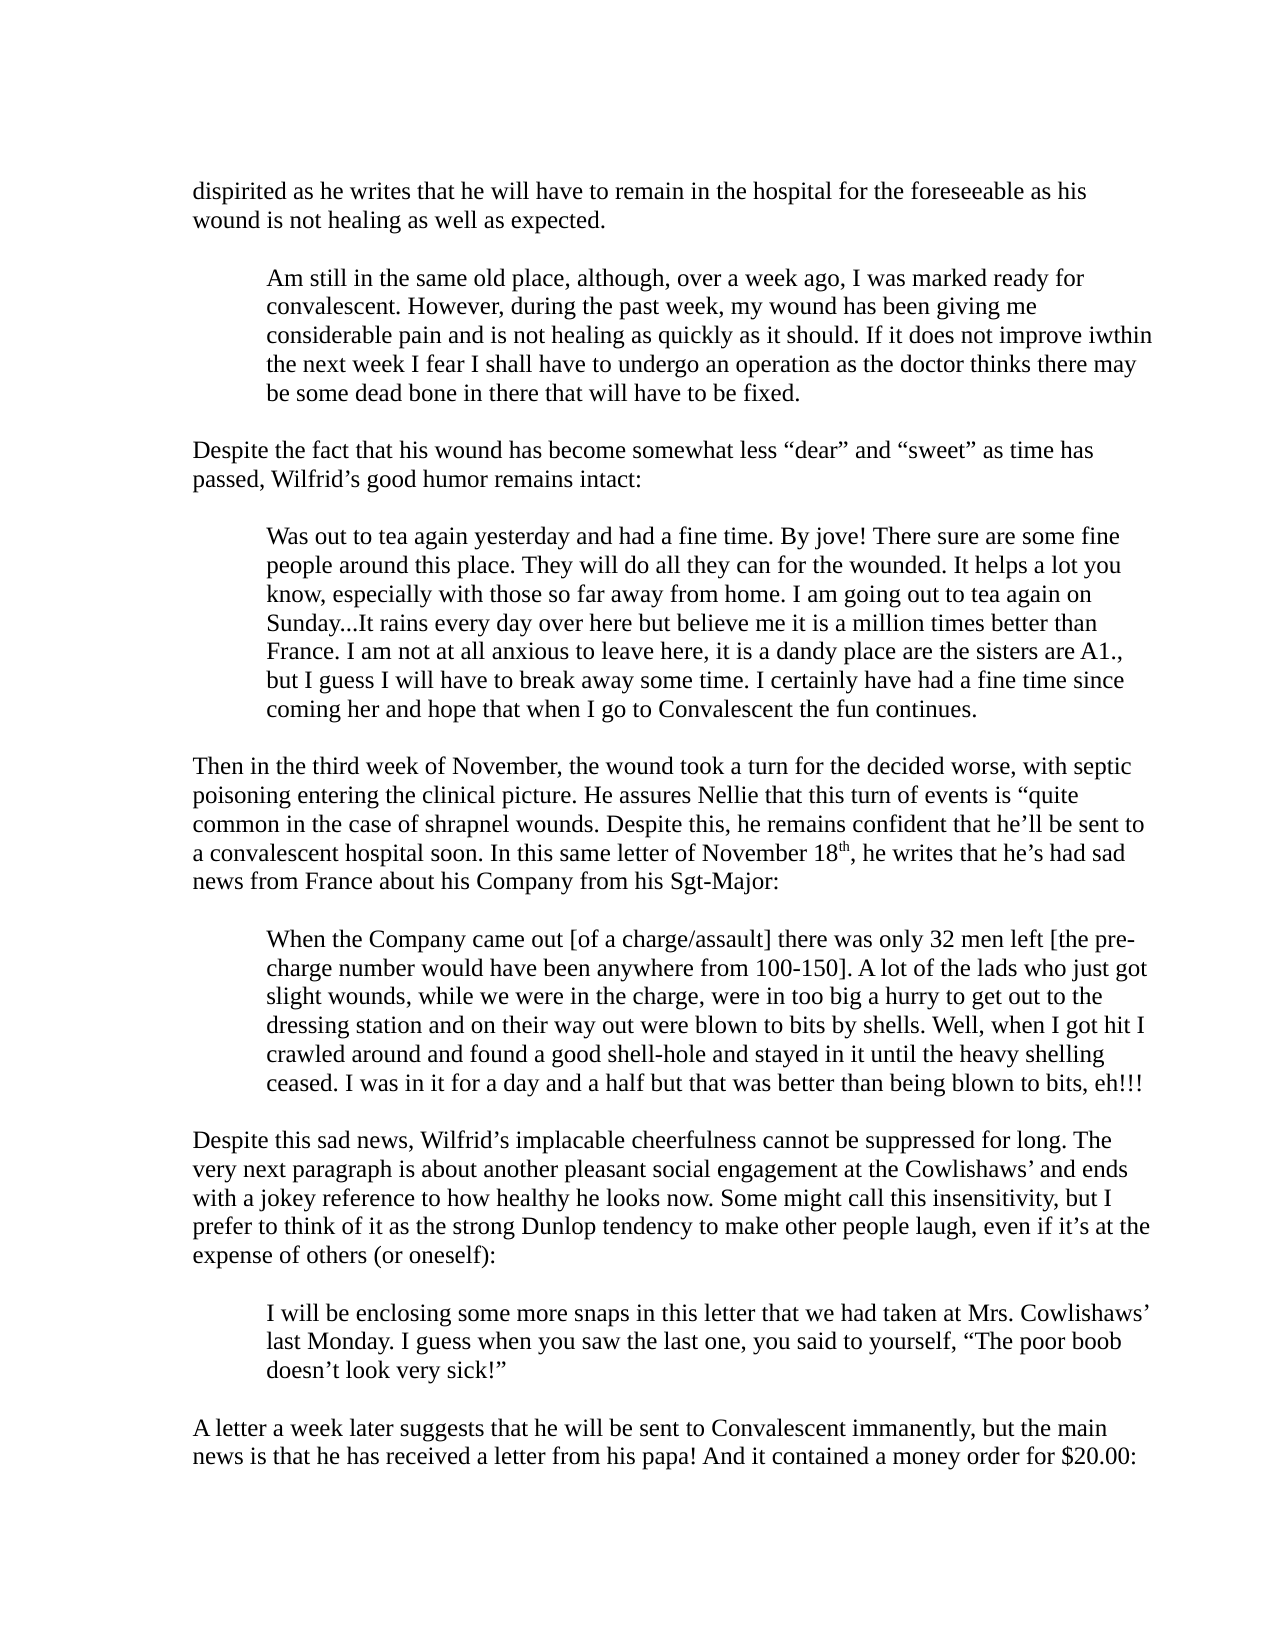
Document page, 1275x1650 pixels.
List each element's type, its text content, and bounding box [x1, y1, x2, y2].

text When the Company came out [of a charge/assault] there was only 32 men left [the pre-charge number would have been anywhere from 100-150]. A lot of the lads who just got slight wounds, while we were in the charge, were in too big a hurry to get out to the dressing station and on their way out were blown to bits by shells. Well, when I got hit I crawled around and found a good shell-hole and stayed in it until the heavy shelling ceased. I was in it for a day and a half but that was better than being blown to bits, eh!!! [266, 924, 1158, 1096]
text A letter a week later suggests that he will be sent to Convalescent immanently, but the main news is that he has received a letter from his papa! And it contained a money order for $20.00: [192, 1413, 1158, 1470]
text dispirited as he writes that he will have to remain in the hospital for the foreseeable as his wound is not healing as well as expected. [192, 176, 1158, 234]
text Despite this sad news, Wilfrid’s implacable cheerfulness cannot be suppressed for long. The very next paragraph is about another pleasant social engagement at the Cowlishaws’ and ends with a jokey reference to how healthy he looks now. Some might call this insensitivity, but I prefer to think of it as the strong Dunlop tendency to make other people laugh, even if it’s at the expense of others (or oneself): [192, 1125, 1158, 1269]
text Am still in the same old place, although, over a week ago, I was marked ready for convalescent. However, during the past week, my wound has been giving me considerable pain and is not healing as quickly as it should. If it does not improve iwthin the next week I fear I shall have to undergo an operation as the doctor thinks there may be some dead bone in there that will have to be fixed. [266, 263, 1158, 406]
text Was out to tea again yesterday and had a fine time. By jove! There sure are some fine people around this place. They will do all they can for the wounded. It helps a lot you know, especially with those so far away from home. I am going out to tea again on Sunday...It rains every day over here but believe me it is a million times better than France. I am not at all anxious to leave here, it is a dandy place are the sisters are A1., but I guess I will have to break away some time. I certainly have had a fine time since coming her and hope that when I go to Convalescent the fun continues. [266, 521, 1158, 723]
text Then in the third week of November, the wound took a turn for the decided worse, with septic poisoning entering the clinical picture. He assures Nellie that this turn of events is “quite common in the case of shrapnel wounds. Despite this, he remains confident that he’ll be sent to a convalescent hospital soon. In this same letter of November 18th, he writes that he’s had sad news from France about his Company from his Sgt-Major: [192, 751, 1158, 895]
text I will be enclosing some more snaps in this letter that we had taken at Mrs. Cowlishaws’ last Monday. I guess when you saw the last one, you said to yourself, “The poor boob doesn’t look very sick!” [266, 1298, 1158, 1384]
text Despite the fact that his wound has become somewhat less “dear” and “sweet” as time has passed, Wilfrid’s good humor remains intact: [192, 435, 1158, 493]
